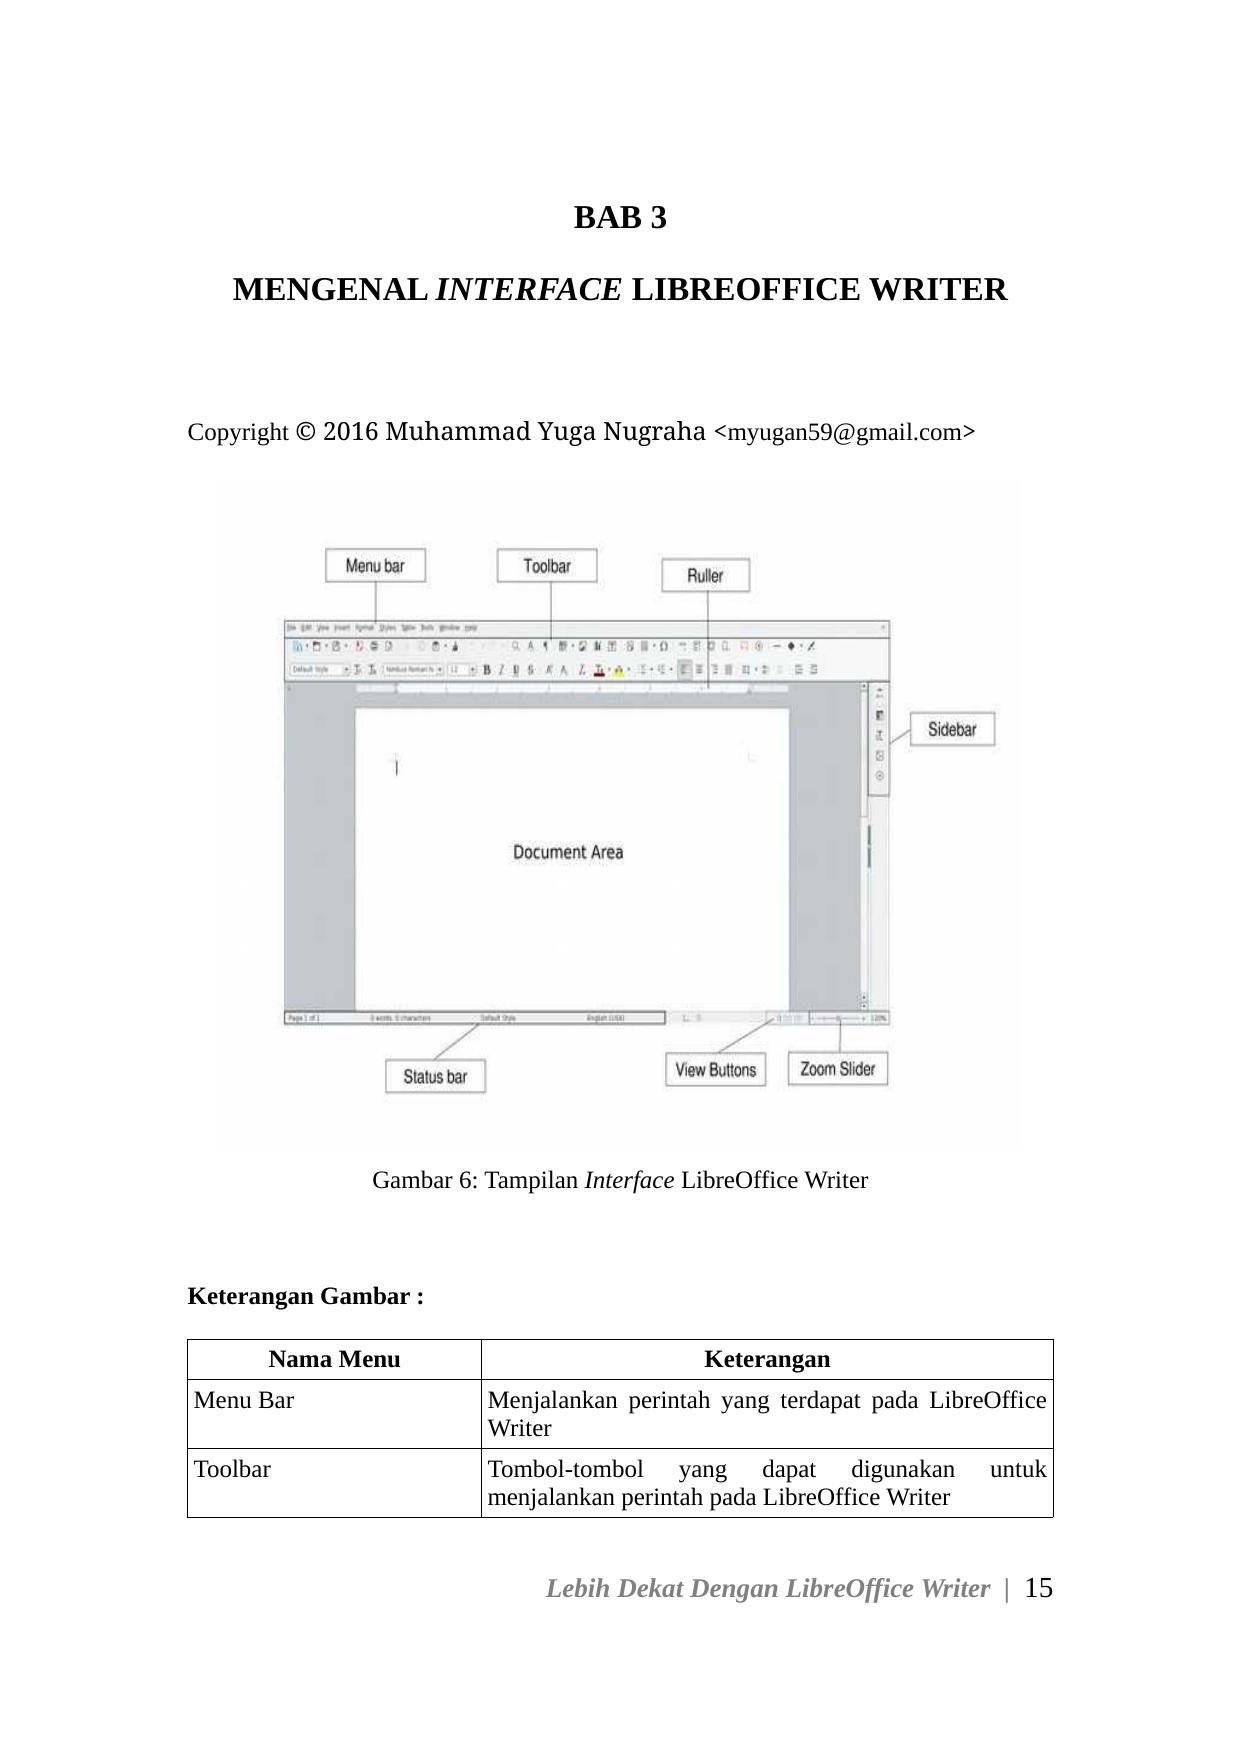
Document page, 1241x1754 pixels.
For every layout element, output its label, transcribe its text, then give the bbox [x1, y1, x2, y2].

subtitle BAB 3 MENGENAL INTERFACE LIBREOFFICE WRITER [187, 175, 1053, 184]
table_cell Tombol-tombol yang dapat digunakan untuk menjalankan perintah pada LibreOffice Writer [482, 1449, 1053, 1517]
text Keterangan Gambar : [187, 1281, 1053, 1309]
table_cell Menjalankan perintah yang terdapat pada LibreOffice Writer [482, 1380, 1053, 1448]
table_cell Toolbar [188, 1449, 481, 1517]
table_cell Menu Bar [188, 1380, 481, 1448]
text Copyright © 2016 Muhammad Yuga Nugraha <myugan59@gmail.com> [187, 413, 1053, 447]
picture [219, 478, 1021, 1151]
text MENGENAL INTERFACE LIBREOFFICE WRITER [187, 269, 1053, 307]
table_header Keterangan [482, 1340, 1053, 1379]
table_header Nama Menu [188, 1340, 481, 1379]
text BAB 3 [187, 197, 1053, 235]
text Gambar 6: Tampilan Interface LibreOffice Writer [187, 479, 1053, 1194]
